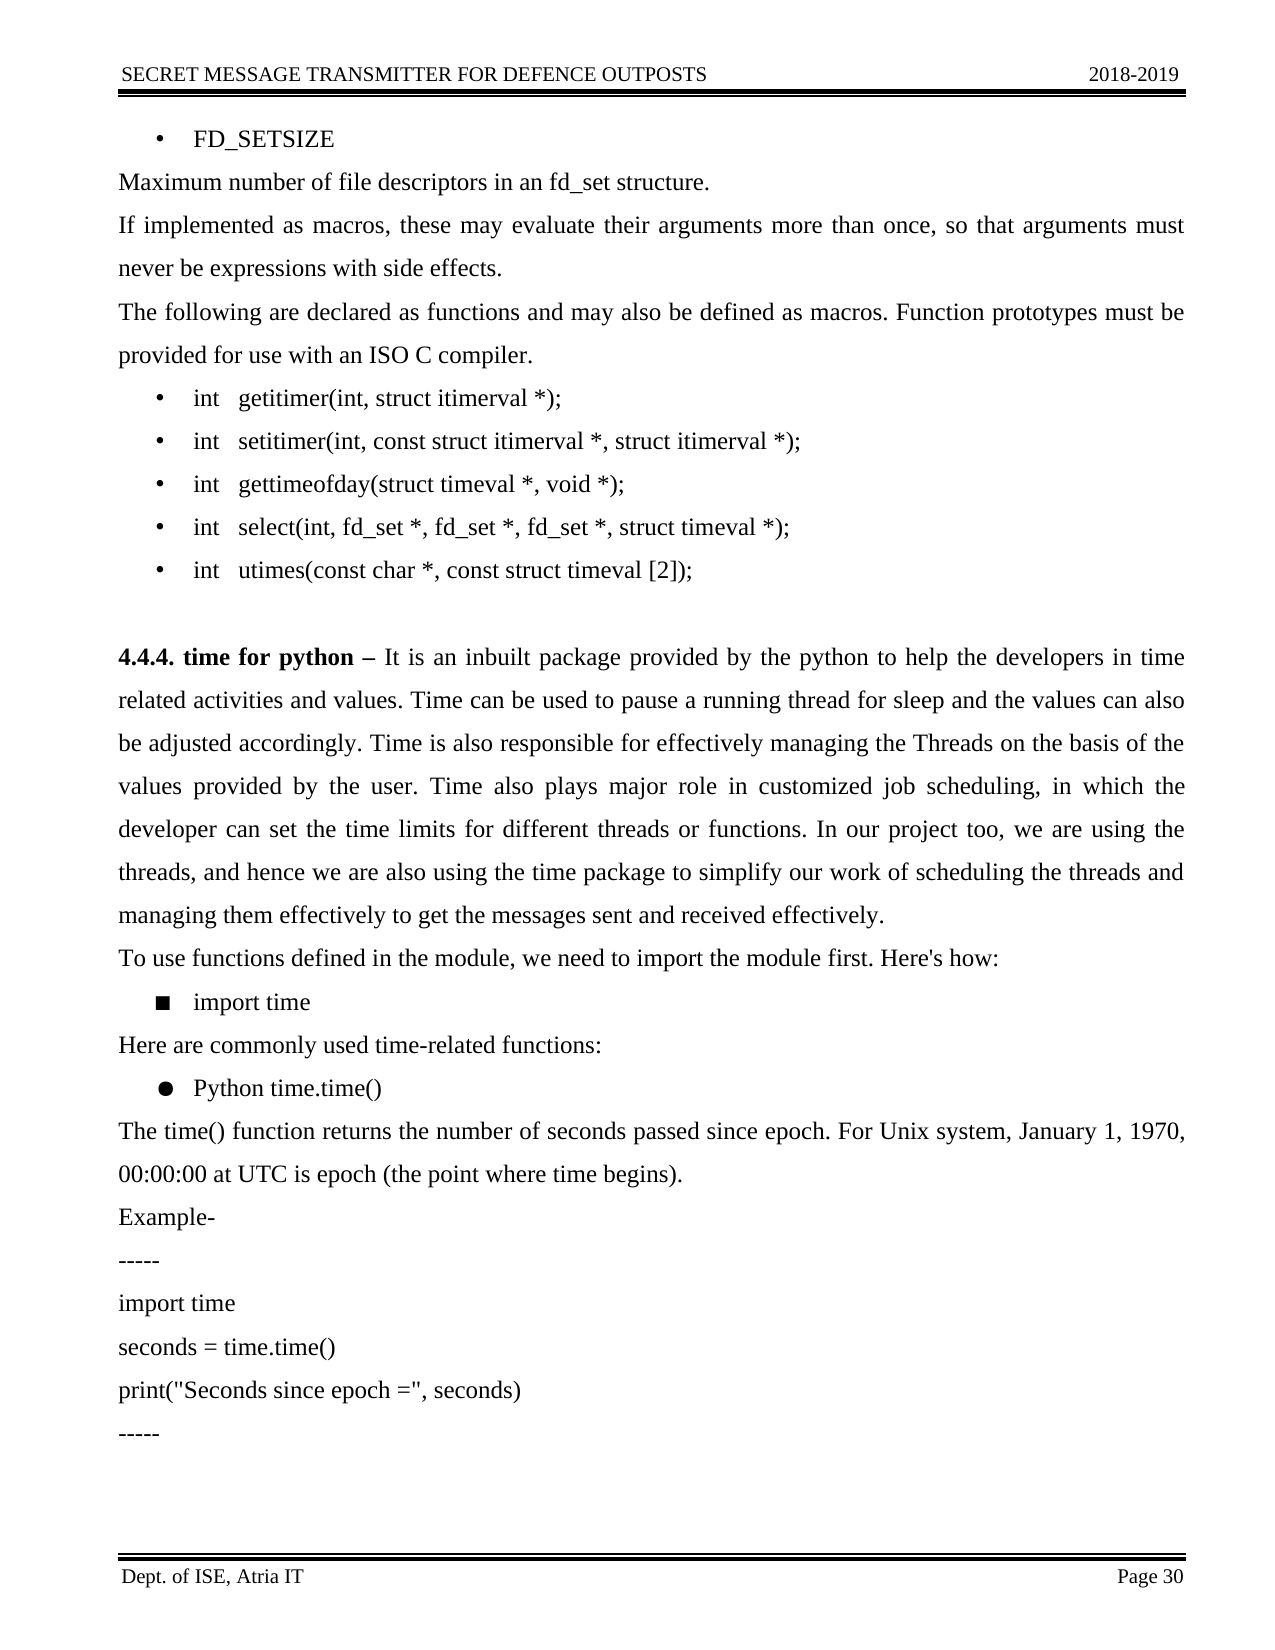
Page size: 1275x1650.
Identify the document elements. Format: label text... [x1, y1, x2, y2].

text 4.4.4. time for python – It is an inbuilt package provided by the python to help the developers in time related activities and values. Time can be used to pause a running thread for sleep and the values can also be adjusted accordingly. Time is also responsible for effectively managing the Threads on the basis of the values provided by the user. Time also plays major role in customized job scheduling, in which the developer can set the time limits for different threads or functions. In our project too, we are using the threads, and hence we are also using the time package to simplify our work of scheduling the threads and managing them effectively to get the messages sent and received effectively. [118, 642, 1186, 929]
list FD_SETSIZE [156, 124, 1186, 153]
list Python time.time() [156, 1073, 1186, 1102]
text Here are commonly used time-related functions: [118, 1030, 1186, 1058]
text ----- [118, 1245, 1186, 1274]
list int gettimeofday(struct timeval *, void *); [156, 469, 1186, 498]
list import time [156, 987, 1186, 1015]
text The following are declared as functions and may also be defined as macros. Function prototypes must be provided for use with an ISO C compiler. [118, 297, 1186, 368]
list int setitimer(int, const struct itimerval *, struct itimerval *); [156, 426, 1186, 455]
list int getitimer(int, struct itimerval *); [156, 383, 1186, 412]
text import time [118, 1288, 1186, 1317]
text If implemented as macros, these may evaluate their arguments more than once, so that arguments must never be expressions with side effects. [118, 210, 1186, 282]
list int select(int, fd_set *, fd_set *, fd_set *, struct timeval *); [156, 512, 1186, 541]
text print("Seconds since epoch =", seconds) [118, 1375, 1186, 1403]
text ----- [118, 1418, 1186, 1447]
text To use functions defined in the module, we need to import the module first. Here's how: [118, 943, 1186, 972]
text The time() function returns the number of seconds passed since epoch. For Unix system, January 1, 1970, 00:00:00 at UTC is epoch (the point where time begins). [118, 1116, 1186, 1188]
text seconds = time.time() [118, 1332, 1186, 1360]
text Example- [118, 1202, 1186, 1231]
text Maximum number of file descriptors in an fd_set structure. [118, 167, 1186, 196]
list int utimes(const char *, const struct timeval [2]); [156, 555, 1186, 584]
